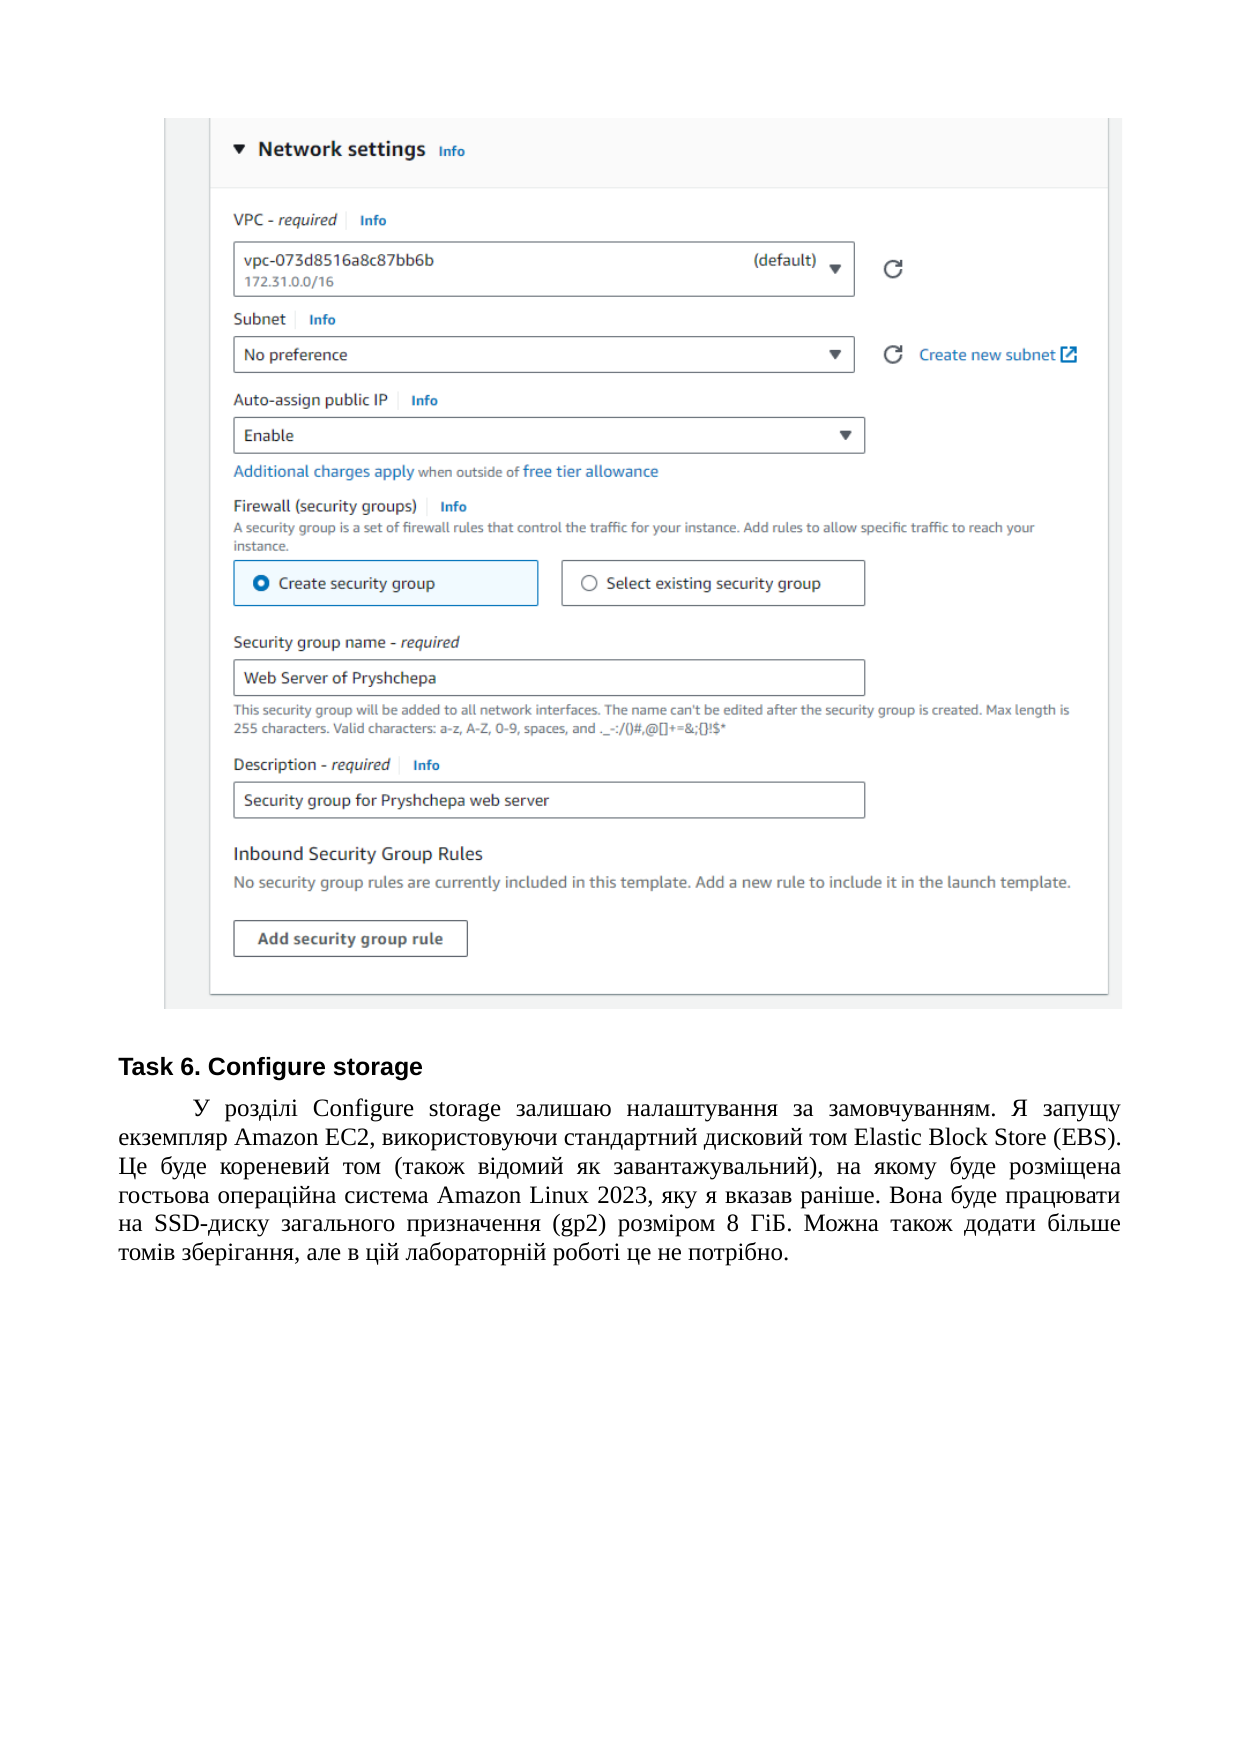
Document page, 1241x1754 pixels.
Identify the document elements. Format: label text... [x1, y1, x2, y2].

text У розділі Configure storage залишаю налаштування за замовчуванням. Я запущу екземпляр Amazon EC2, використовуючи стандартний дисковий том Elastic Block Store (EBS). Це буде кореневий том (також відомий як завантажувальний), на якому буде розміщена гостьова операційна система Amazon Linux 2023, яку я вказав раніше. Вона буде працювати на SSD-диску загального призначення (gp2) розміром 8 ГіБ. Можна також додати більше томів зберігання, але в цій лабораторній роботі це не потрібно. [118, 1093, 1122, 1266]
picture [118, 118, 1123, 1009]
subtitle Task 6. Configure storage [118, 1052, 1122, 1081]
